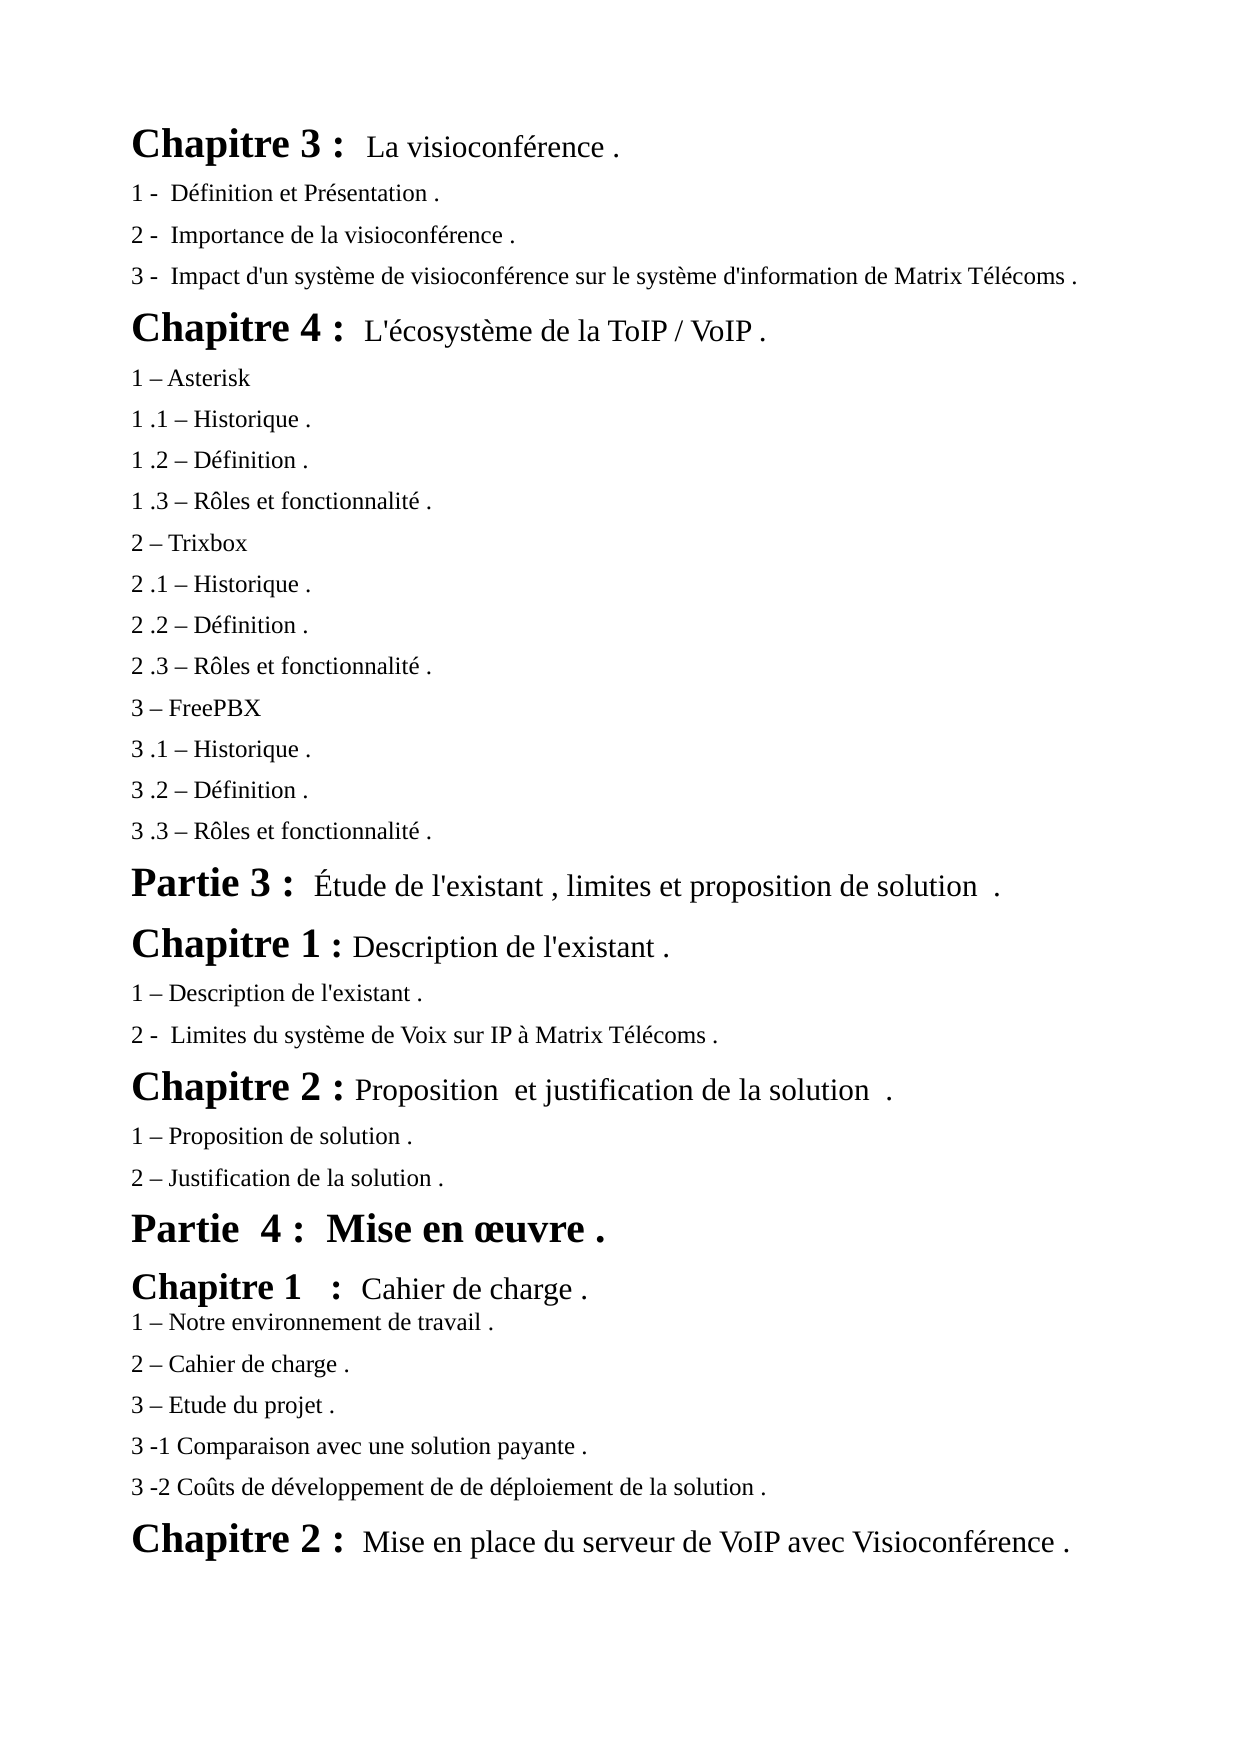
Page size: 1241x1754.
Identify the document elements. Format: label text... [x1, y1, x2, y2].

text Partie 4 : Mise en œuvre . [131, 1204, 1109, 1252]
text 2 – Justification de la solution . [131, 1163, 1109, 1191]
text Chapitre 1 : Cahier de charge . [131, 1264, 1109, 1307]
text 3 -2 Coûts de développement de de déploiement de la solution . [131, 1472, 1109, 1501]
list 2 .1 – Historique . [131, 569, 1109, 598]
list Chapitre 1 : Description de l'existant . [131, 918, 1109, 966]
list 1 .1 – Historique . [131, 404, 1109, 433]
list 3 – FreePBX [131, 693, 1109, 721]
list 1 .2 – Définition . [131, 445, 1109, 474]
text 3 – Etude du projet . [131, 1390, 1109, 1419]
text 1 - Définition et Présentation . [131, 178, 1109, 207]
list 2 – Trixbox [131, 528, 1109, 556]
list 2 - Limites du système de Voix sur IP à Matrix Télécoms . [131, 1020, 1109, 1048]
text 3 - Impact d'un système de visioconférence sur le système d'information de Matrix Télécoms . [131, 261, 1109, 290]
list Partie 3 : Étude de l'existant , limites et proposition de solution . [131, 858, 1109, 906]
list 3 .3 – Rôles et fonctionnalité . [131, 816, 1109, 845]
list 1 .3 – Rôles et fonctionnalité . [131, 486, 1109, 515]
list 2 .3 – Rôles et fonctionnalité . [131, 651, 1109, 680]
list 2 .2 – Définition . [131, 610, 1109, 639]
text Chapitre 2 : Mise en place du serveur de VoIP avec Visioconférence . [131, 1514, 1109, 1562]
text 2 - Importance de la visioconférence . [131, 220, 1109, 248]
text Chapitre 2 : Proposition et justification de la solution . [131, 1061, 1109, 1109]
text 3 -1 Comparaison avec une solution payante . [131, 1431, 1109, 1460]
list 3 .2 – Définition . [131, 775, 1109, 804]
list 1 – Asterisk [131, 363, 1109, 391]
text 1 – Proposition de solution . [131, 1121, 1109, 1150]
list 3 .1 – Historique . [131, 734, 1109, 763]
text Chapitre 3 : La visioconférence . [131, 118, 1109, 166]
list Chapitre 4 : L'écosystème de la ToIP / VoIP . [131, 302, 1109, 350]
text 2 – Cahier de charge . [131, 1349, 1109, 1377]
text 1 – Notre environnement de travail . [131, 1307, 1109, 1336]
list 1 – Description de l'existant . [131, 978, 1109, 1007]
